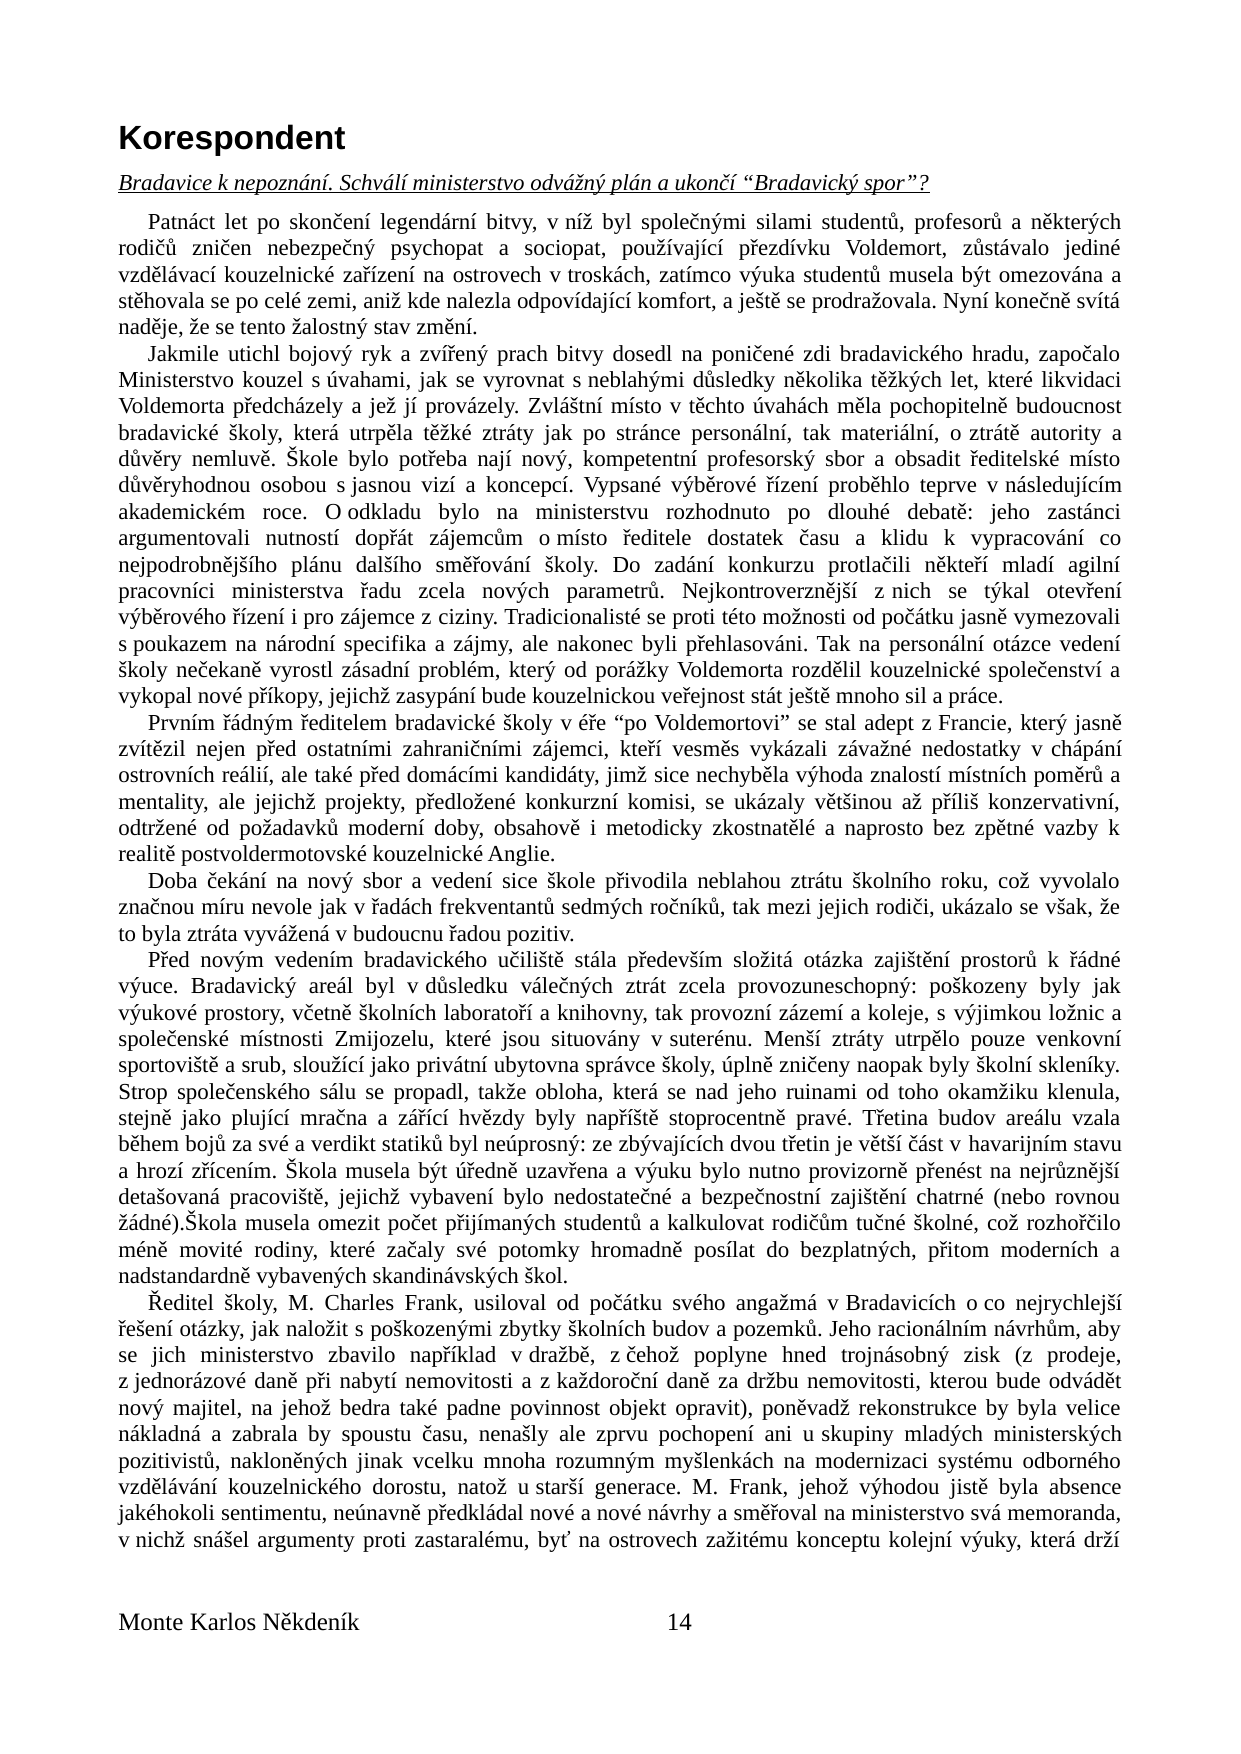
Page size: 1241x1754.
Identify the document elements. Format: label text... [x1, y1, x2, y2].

text Bradavice k nepoznání. Schválí ministerstvo odvážný plán a ukončí “Bradavický spor”? [118, 169, 1122, 196]
text Před novým vedením bradavického učiliště stála především složitá otázka zajištění prostorů k řádné výuce. Bradavický areál byl v důsledku válečných ztrát zcela provozuneschopný: poškozeny byly jak výukové prostory, včetně školních laboratoří a knihovny, tak provozní zázemí a koleje, s výjimkou ložnic a společenské místnosti Zmijozelu, které jsou situovány v suterénu. Menší ztráty utrpělo pouze venkovní sportoviště a srub, sloužící jako privátní ubytovna správce školy, úplně zničeny naopak byly školní skleníky. Strop společenského sálu se propadl, takže obloha, která se nad jeho ruinami od toho okamžiku klenula, stejně jako plující mračna a zářící hvězdy byly napříště stoprocentně pravé. Třetina budov areálu vzala během bojů za své a verdikt statiků byl neúprosný: ze zbývajících dvou třetin je větší část v havarijním stavu a hrozí zřícením. Škola musela být úředně uzavřena a výuku bylo nutno provizorně přenést na nejrůznější detašovaná pracoviště, jejichž vybavení bylo nedostatečné a bezpečnostní zajištění chatrné (nebo rovnou žádné).Škola musela omezit počet přijímaných studentů a kalkulovat rodičům tučné školné, což rozhořčilo méně movité rodiny, které začaly své potomky hromadně posílat do bezplatných, přitom moderních a nadstandardně vybavených skandinávských škol. [118, 946, 1122, 1288]
text Jakmile utichl bojový ryk a zvířený prach bitvy dosedl na poničené zdi bradavického hradu, započalo Ministerstvo kouzel s úvahami, jak se vyrovnat s neblahými důsledky několika těžkých let, které likvidaci Voldemorta předcházely a jež jí provázely. Zvláštní místo v těchto úvahách měla pochopitelně budoucnost bradavické školy, která utrpěla těžké ztráty jak po stránce personální, tak materiální, o ztrátě autority a důvěry nemluvě. Škole bylo potřeba nají nový, kompetentní profesorský sbor a obsadit ředitelské místo důvěryhodnou osobou s jasnou vizí a koncepcí. Vypsané výběrové řízení proběhlo teprve v následujícím akademickém roce. O odkladu bylo na ministerstvu rozhodnuto po dlouhé debatě: jeho zastánci argumentovali nutností dopřát zájemcům o místo ředitele dostatek času a klidu k vypracování co nejpodrobnějšího plánu dalšího směřování školy. Do zadání konkurzu protlačili někteří mladí agilní pracovníci ministerstva řadu zcela nových parametrů. Nejkontroverznější z nich se týkal otevření výběrového řízení i pro zájemce z ciziny. Tradicionalisté se proti této možnosti od počátku jasně vymezovali s poukazem na národní specifika a zájmy, ale nakonec byli přehlasováni. Tak na personální otázce vedení školy nečekaně vyrostl zásadní problém, který od porážky Voldemorta rozdělil kouzelnické společenství a vykopal nové příkopy, jejichž zasypání bude kouzelnickou veřejnost stát ještě mnoho sil a práce. [118, 340, 1122, 709]
text Ředitel školy, M. Charles Frank, usiloval od počátku svého angažmá v Bradavicích o co nejrychlejší řešení otázky, jak naložit s poškozenými zbytky školních budov a pozemků. Jeho racionálním návrhům, aby se jich ministerstvo zbavilo například v dražbě, z čehož poplyne hned trojnásobný zisk (z prodeje, z jednorázové daně při nabytí nemovitosti a z každoroční daně za držbu nemovitosti, kterou bude odvádět nový majitel, na jehož bedra také padne povinnost objekt opravit), poněvadž rekonstrukce by byla velice nákladná a zabrala by spoustu času, nenašly ale zprvu pochopení ani u skupiny mladých ministerských pozitivistů, nakloněných jinak vcelku mnoha rozumným myšlenkách na modernizaci systému odborného vzdělávání kouzelnického dorostu, natož u starší generace. M. Frank, jehož výhodou jistě byla absence jakéhokoli sentimentu, neúnavně předkládal nové a nové návrhy a směřoval na ministerstvo svá memoranda, v nichž snášel argumenty proti zastaralému, byť na ostrovech zažitému konceptu kolejní výuky, která drží [118, 1288, 1122, 1552]
text Prvním řádným ředitelem bradavické školy v éře “po Voldemortovi” se stal adept z Francie, který jasně zvítězil nejen před ostatními zahraničními zájemci, kteří vesměs vykázali závažné nedostatky v chápání ostrovních reálií, ale také před domácími kandidáty, jimž sice nechyběla výhoda znalostí místních poměrů a mentality, ale jejichž projekty, předložené konkurzní komisi, se ukázaly většinou až příliš konzervativní, odtržené od požadavků moderní doby, obsahově i metodicky zkostnatělé a naprosto bez zpětné vazby k realitě postvoldermotovské kouzelnické Anglie. [118, 709, 1122, 867]
text Patnáct let po skončení legendární bitvy, v níž byl společnými silami studentů, profesorů a některých rodičů zničen nebezpečný psychopat a sociopat, používající přezdívku Voldemort, zůstávalo jediné vzdělávací kouzelnické zařízení na ostrovech v troskách, zatímco výuka studentů musela být omezována a stěhovala se po celé zemi, aniž kde nalezla odpovídající komfort, a ještě se prodražovala. Nyní konečně svítá naděje, že se tento žalostný stav změní. [118, 208, 1122, 340]
text Doba čekání na nový sbor a vedení sice škole přivodila neblahou ztrátu školního roku, což vyvolalo značnou míru nevole jak v řadách frekventantů sedmých ročníků, tak mezi jejich rodiči, ukázalo se však, že to byla ztráta vyvážená v budoucnu řadou pozitiv. [118, 867, 1122, 946]
subtitle Korespondent [118, 118, 1122, 157]
